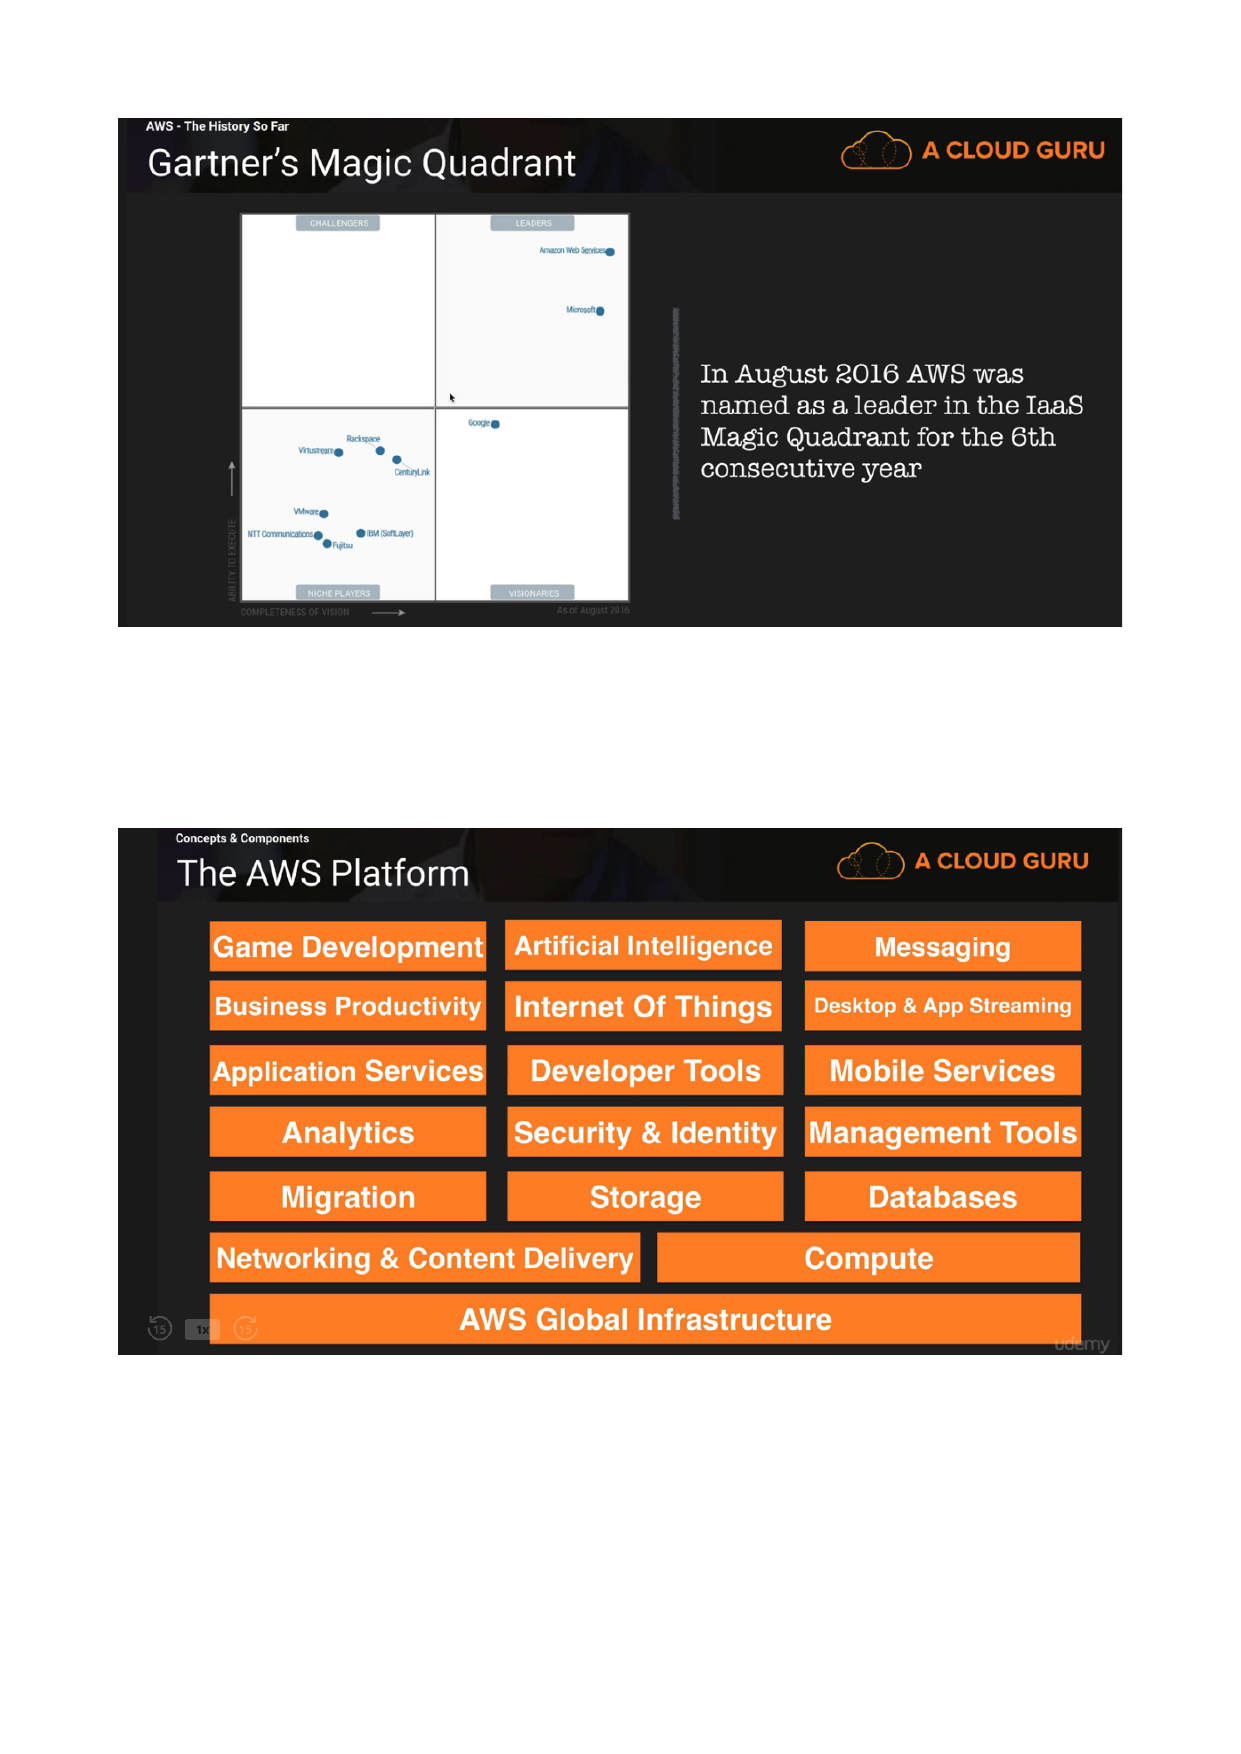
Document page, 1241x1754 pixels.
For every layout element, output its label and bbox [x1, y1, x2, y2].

picture [118, 828, 1123, 1355]
picture [118, 118, 1123, 627]
